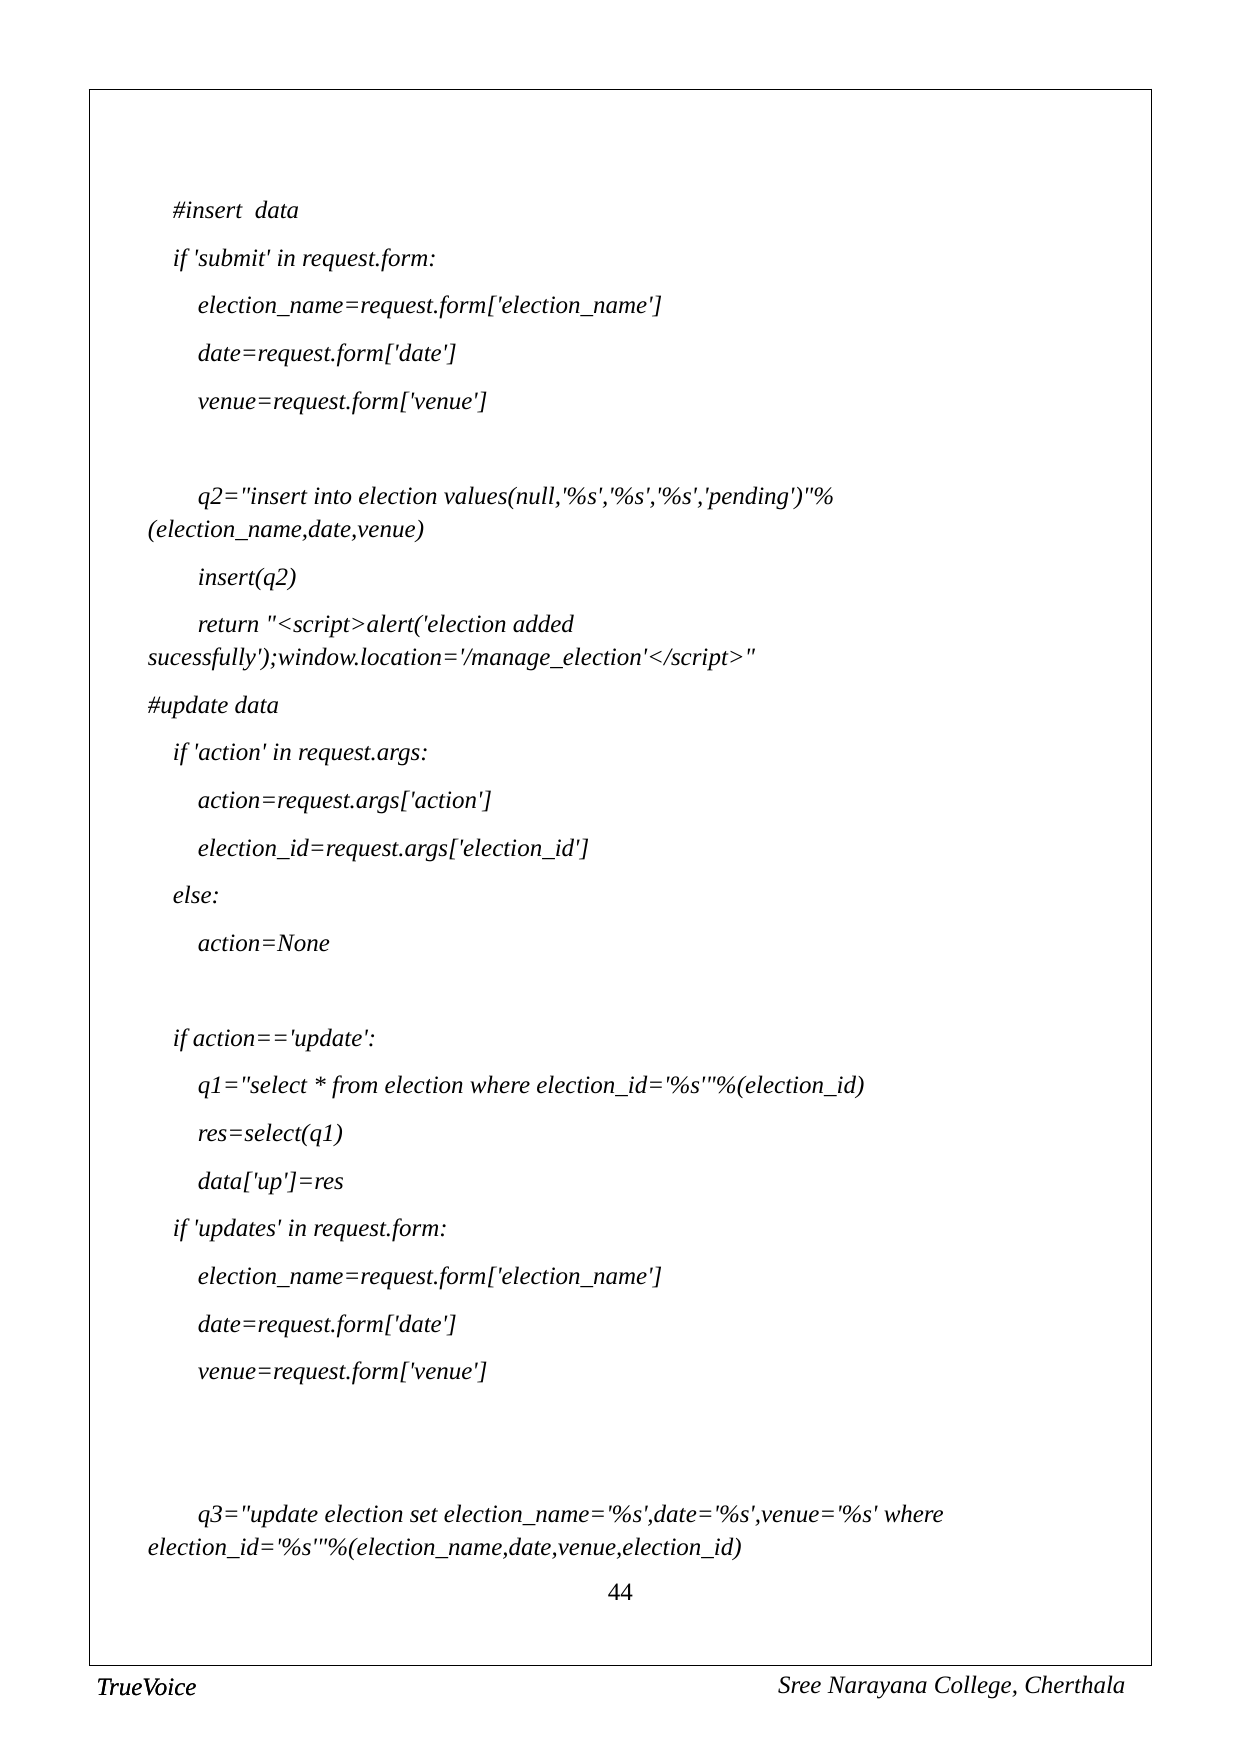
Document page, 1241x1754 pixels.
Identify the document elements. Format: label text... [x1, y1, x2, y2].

text if 'action' in request.args: [148, 737, 1092, 766]
text venue=request.form['venue'] [148, 1356, 1092, 1385]
text res=select(q1) [148, 1118, 1092, 1147]
text action=None [148, 928, 1092, 957]
text #update data [148, 690, 1092, 718]
text date=request.form['date'] [148, 1309, 1092, 1337]
text #insert data [148, 195, 1092, 224]
text q2="insert into election values(null,'%s','%s','%s','pending')"%(election_name,date,venue) [148, 481, 1092, 543]
text insert(q2) [148, 562, 1092, 590]
text return "<script>alert('election added sucessfully');window.location='/manage_election'</script>" [148, 609, 1092, 671]
text else: [148, 880, 1092, 909]
text date=request.form['date'] [148, 338, 1092, 367]
text if action=='update': [148, 1023, 1092, 1052]
text if 'updates' in request.form: [148, 1213, 1092, 1242]
text if 'submit' in request.form: [148, 243, 1092, 272]
text election_name=request.form['election_name'] [148, 291, 1092, 319]
text q3="update election set election_name='%s',date='%s',venue='%s' where election_id='%s'"%(election_name,date,venue,election_id) [148, 1499, 1092, 1561]
text action=request.args['action'] [148, 785, 1092, 814]
text data['up']=res [148, 1166, 1092, 1194]
text venue=request.form['venue'] [148, 386, 1092, 414]
text election_id=request.args['election_id'] [148, 833, 1092, 861]
text election_name=request.form['election_name'] [148, 1261, 1092, 1290]
text q1="select * from election where election_id='%s'"%(election_id) [148, 1071, 1092, 1099]
